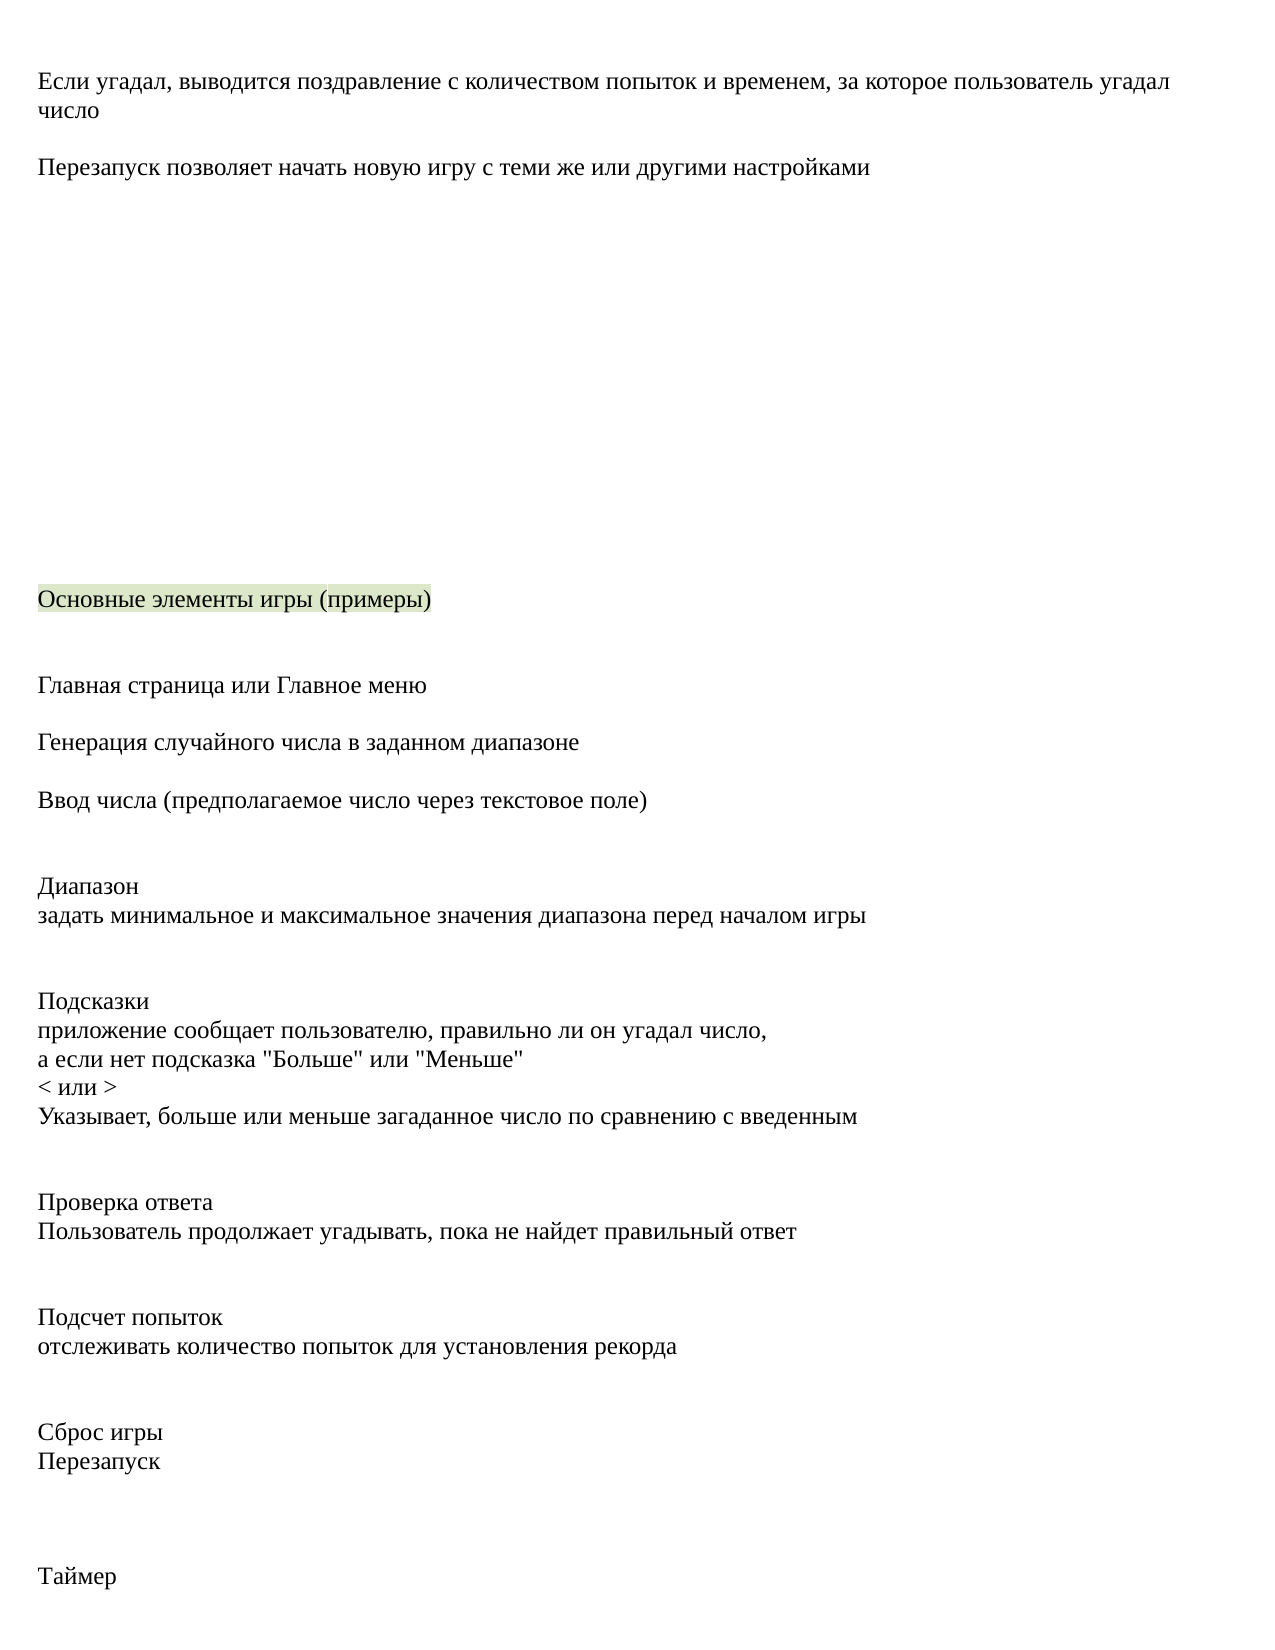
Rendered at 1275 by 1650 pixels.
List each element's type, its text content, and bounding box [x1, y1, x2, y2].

text Перезапуск [37, 1446, 1237, 1475]
text Основные элементы игры (примеры) [37, 584, 1237, 612]
text Перезапуск позволяет начать новую игру с теми же или другими настройками [37, 152, 1237, 181]
text < или > [37, 1072, 1237, 1101]
text Сброс игры [37, 1417, 1237, 1446]
text Подсчет попыток [37, 1302, 1237, 1331]
text Подсказки [37, 986, 1237, 1015]
text а если нет подсказка "Больше" или "Меньше" [37, 1044, 1237, 1072]
text Генерация случайного числа в заданном диапазоне [37, 727, 1237, 756]
text отслеживать количество попыток для установления рекорда [37, 1331, 1237, 1360]
text задать минимальное и максимальное значения диапазона перед началом игры [37, 900, 1237, 929]
text Указывает, больше или меньше загаданное число по сравнению с введенным [37, 1101, 1237, 1130]
text Пользователь продолжает угадывать, пока не найдет правильный ответ [37, 1216, 1237, 1245]
text Проверка ответа [37, 1187, 1237, 1216]
text Главная страница или Главное меню [37, 670, 1237, 699]
text Таймер [37, 1561, 1237, 1590]
text Ввод числа (предполагаемое число через текстовое поле) [37, 785, 1237, 814]
text Если угадал, выводится поздравление с количеством попыток и временем, за которое пользователь угадал число [37, 66, 1237, 124]
text приложение сообщает пользователю, правильно ли он угадал число, [37, 1015, 1237, 1044]
text Диапазон [37, 871, 1237, 900]
